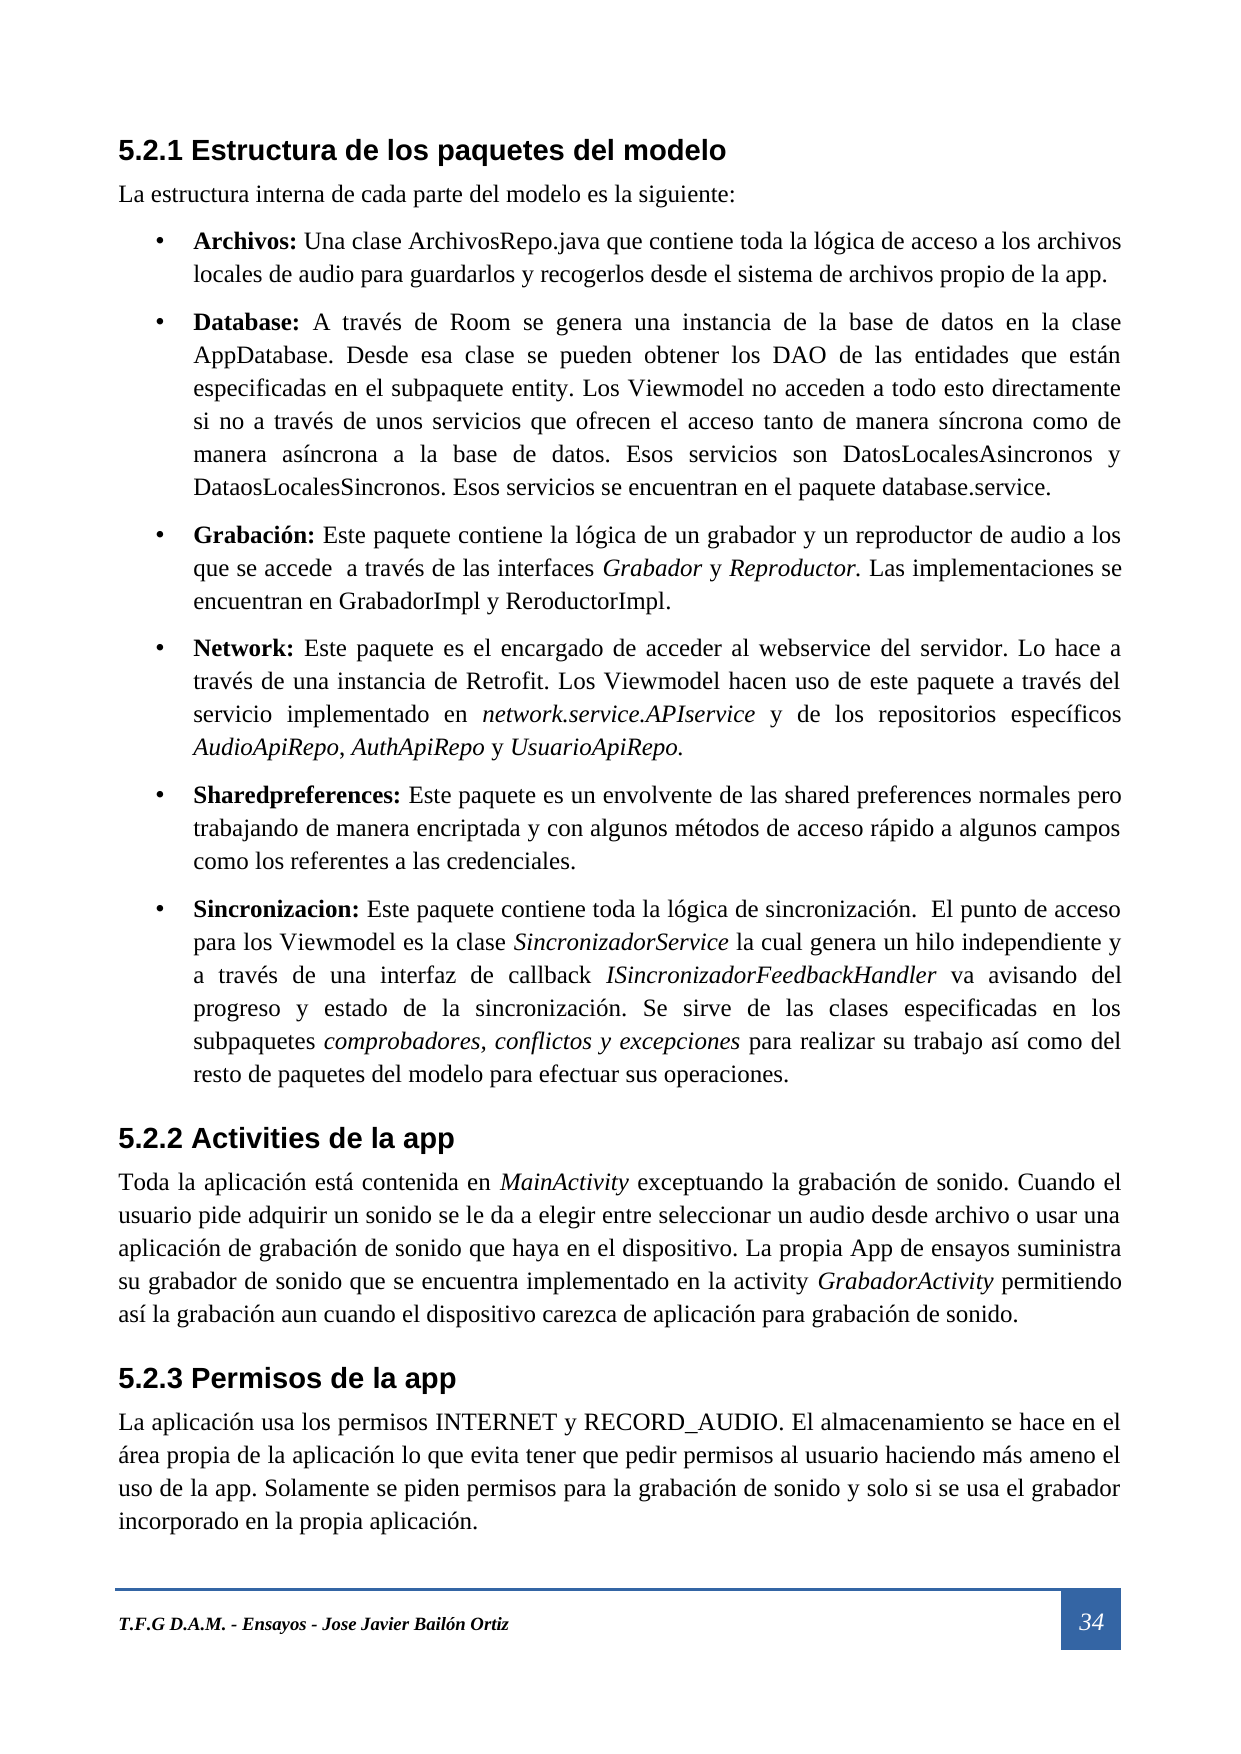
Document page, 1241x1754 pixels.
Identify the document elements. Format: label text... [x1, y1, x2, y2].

subtitle 5.2.1 Estructura de los paquetes del modelo [118, 133, 1122, 166]
list Archivos: Una clase ArchivosRepo.java que contiene toda la lógica de acceso a los archivos locales de audio para guardarlos y recogerlos desde el sistema de archivos propio de la app. [156, 226, 1122, 288]
text La estructura interna de cada parte del modelo es la siguiente: [118, 179, 1122, 207]
subtitle 5.2.3 Permisos de la app [118, 1361, 1122, 1395]
list Database: A través de Room se genera una instancia de la base de datos en la clase AppDatabase. Desde esa clase se pueden obtener los DAO de las entidades que están especificadas en el subpaquete entity. Los Viewmodel no acceden a todo esto directamente si no a través de unos servicios que ofrecen el acceso tanto de manera síncrona como de manera asíncrona a la base de datos. Esos servicios son DatosLocalesAsincronos y DataosLocalesSincronos. Esos servicios se encuentran en el paquete database.service. [156, 307, 1122, 501]
subtitle 5.2.2 Activities de la app [118, 1121, 1122, 1154]
text Toda la aplicación está contenida en MainActivity exceptuando la grabación de sonido. Cuando el usuario pide adquirir un sonido se le da a elegir entre seleccionar un audio desde archivo o usar una aplicación de grabación de sonido que haya en el dispositivo. La propia App de ensayos suministra su grabador de sonido que se encuentra implementado en la activity GrabadorActivity permitiendo así la grabación aun cuando el dispositivo carezca de aplicación para grabación de sonido. [118, 1167, 1122, 1328]
list Sharedpreferences: Este paquete es un envolvente de las shared preferences normales pero trabajando de manera encriptada y con algunos métodos de acceso rápido a algunos campos como los referentes a las credenciales. [156, 780, 1122, 875]
list Network: Este paquete es el encargado de acceder al webservice del servidor. Lo hace a través de una instancia de Retrofit. Los Viewmodel hacen uso de este paquete a través del servicio implementado en network.service.APIservice y de los repositorios específicos AudioApiRepo, AuthApiRepo y UsuarioApiRepo. [156, 633, 1122, 761]
list Sincronizacion: Este paquete contiene toda la lógica de sincronización. El punto de acceso para los Viewmodel es la clase SincronizadorService la cual genera un hilo independiente y a través de una interfaz de callback ISincronizadorFeedbackHandler va avisando del progreso y estado de la sincronización. Se sirve de las clases especificadas en los subpaquetes comprobadores, conflictos y excepciones para realizar su trabajo así como del resto de paquetes del modelo para efectuar sus operaciones. [156, 894, 1122, 1087]
text La aplicación usa los permisos INTERNET y RECORD_AUDIO. El almacenamiento se hace en el área propia de la aplicación lo que evita tener que pedir permisos al usuario haciendo más ameno el uso de la app. Solamente se piden permisos para la grabación de sonido y solo si se usa el grabador incorporado en la propia aplicación. [118, 1407, 1122, 1535]
list Grabación: Este paquete contiene la lógica de un grabador y un reproductor de audio a los que se accede a través de las interfaces Grabador y Reproductor. Las implementaciones se encuentran en GrabadorImpl y ReroductorImpl. [156, 520, 1122, 614]
